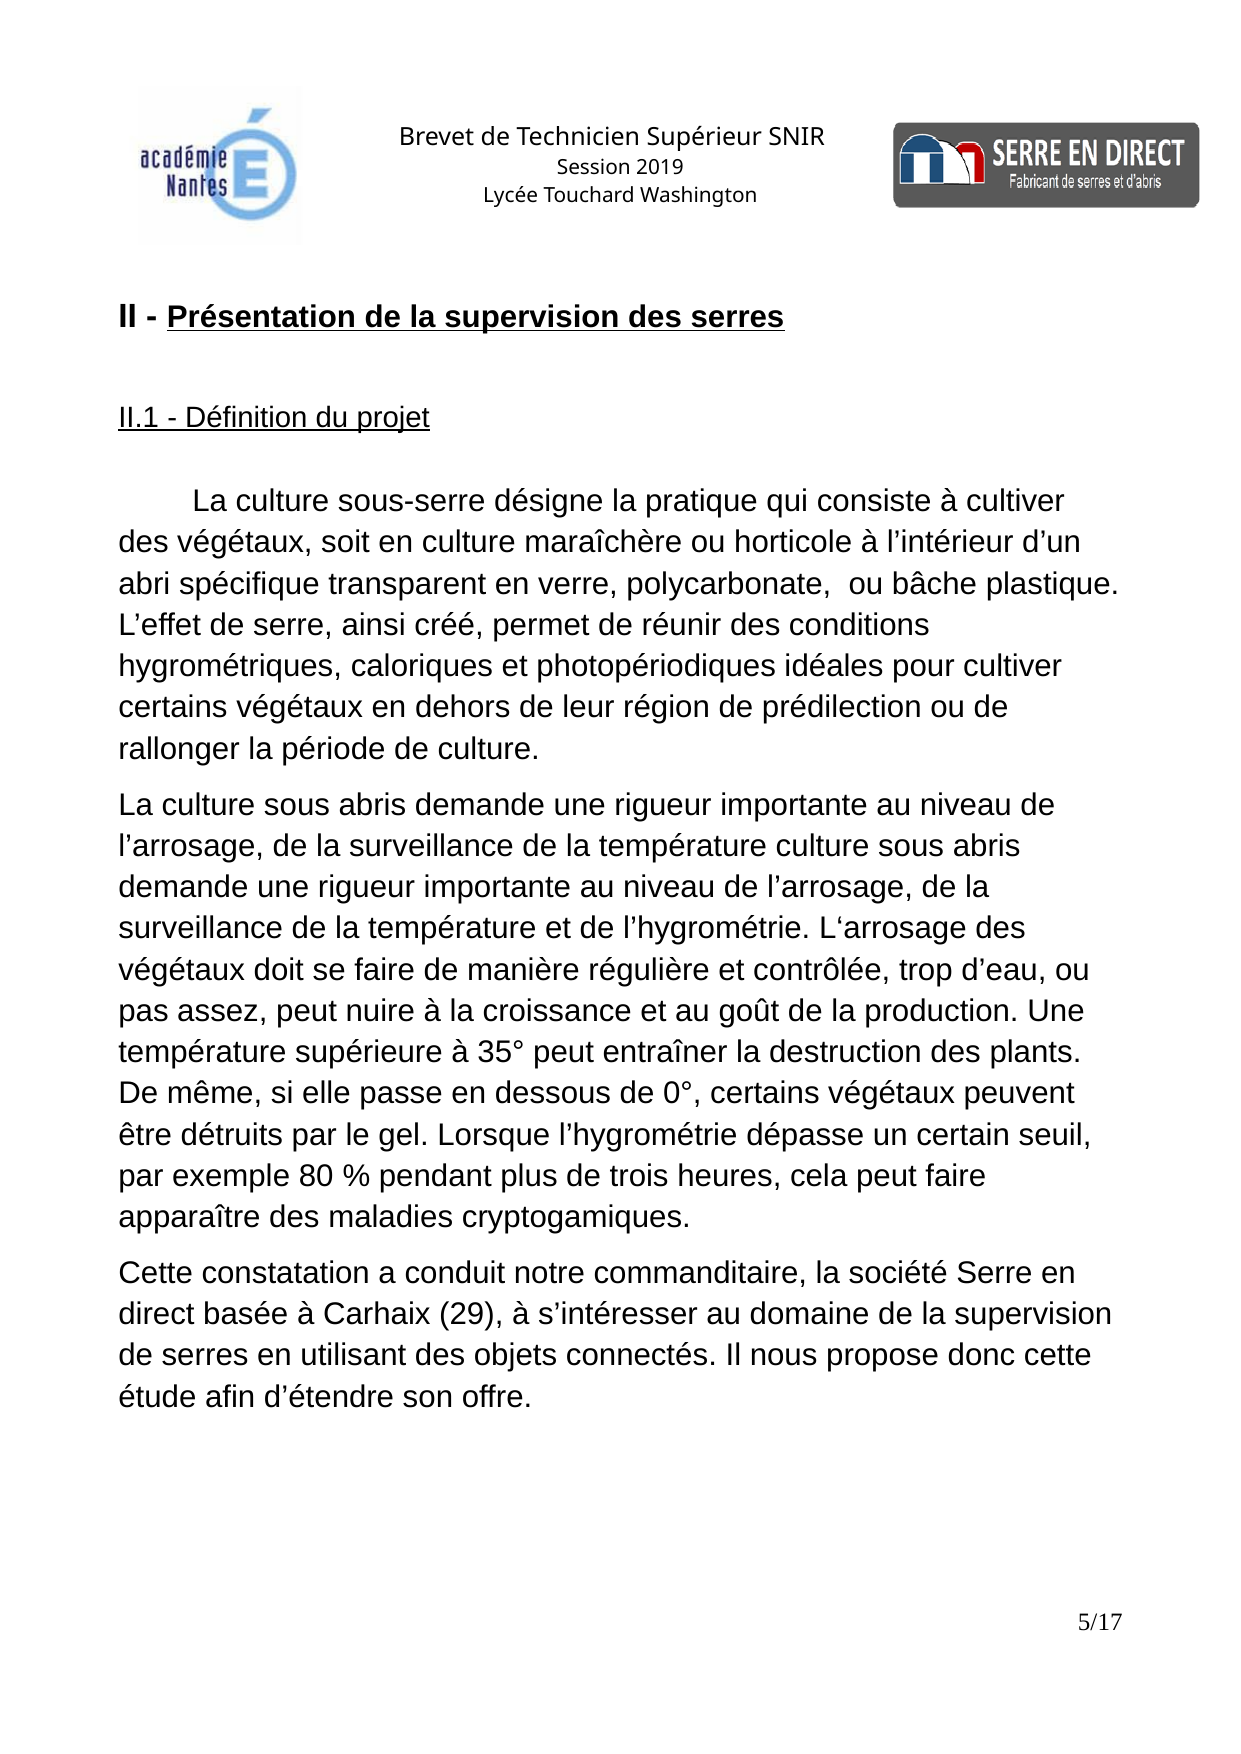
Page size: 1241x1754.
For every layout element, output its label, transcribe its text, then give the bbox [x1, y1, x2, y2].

picture [113, 86, 322, 248]
picture [888, 120, 1203, 212]
text La culture sous abris demande une rigueur importante au niveau de l’arrosage, de la surveillance de la température culture sous abris demande une rigueur importante au niveau de l’arrosage, de la surveillance de la température et de l’hygrométrie. L‘arrosage des végétaux doit se faire de manière régulière et contrôlée, trop d’eau, ou pas assez, peut nuire à la croissance et au goût de la production. Une température supérieure à 35° peut entraîner la destruction des plants. De même, si elle passe en dessous de 0°, certains végétaux peuvent être détruits par le gel. Lorsque l’hygrométrie dépasse un certain seuil, par exemple 80 % pendant plus de trois heures, cela peut faire apparaître des maladies cryptogamiques. [118, 786, 1122, 1234]
text Cette constatation a conduit notre commanditaire, la société Serre en direct basée à Carhaix (29), à s’intéresser au domaine de la supervision de serres en utilisant des objets connectés. Il nous propose donc cette étude afin d’étendre son offre. [118, 1254, 1122, 1414]
subtitle II.1 - Définition du projet [118, 400, 1122, 434]
text La culture sous-serre désigne la pratique qui consiste à cultiver des végétaux, soit en culture maraîchère ou horticole à l’intérieur d’un abri spécifique transparent en verre, polycarbonate, ou bâche plastique. L’effet de serre, ainsi créé, permet de réunir des conditions hygrométriques, caloriques et photopériodiques idéales pour cultiver certains végétaux en dehors de leur région de prédilection ou de rallonger la période de culture. [118, 482, 1122, 766]
subtitle II - Présentation de la supervision des serres [118, 296, 1122, 335]
